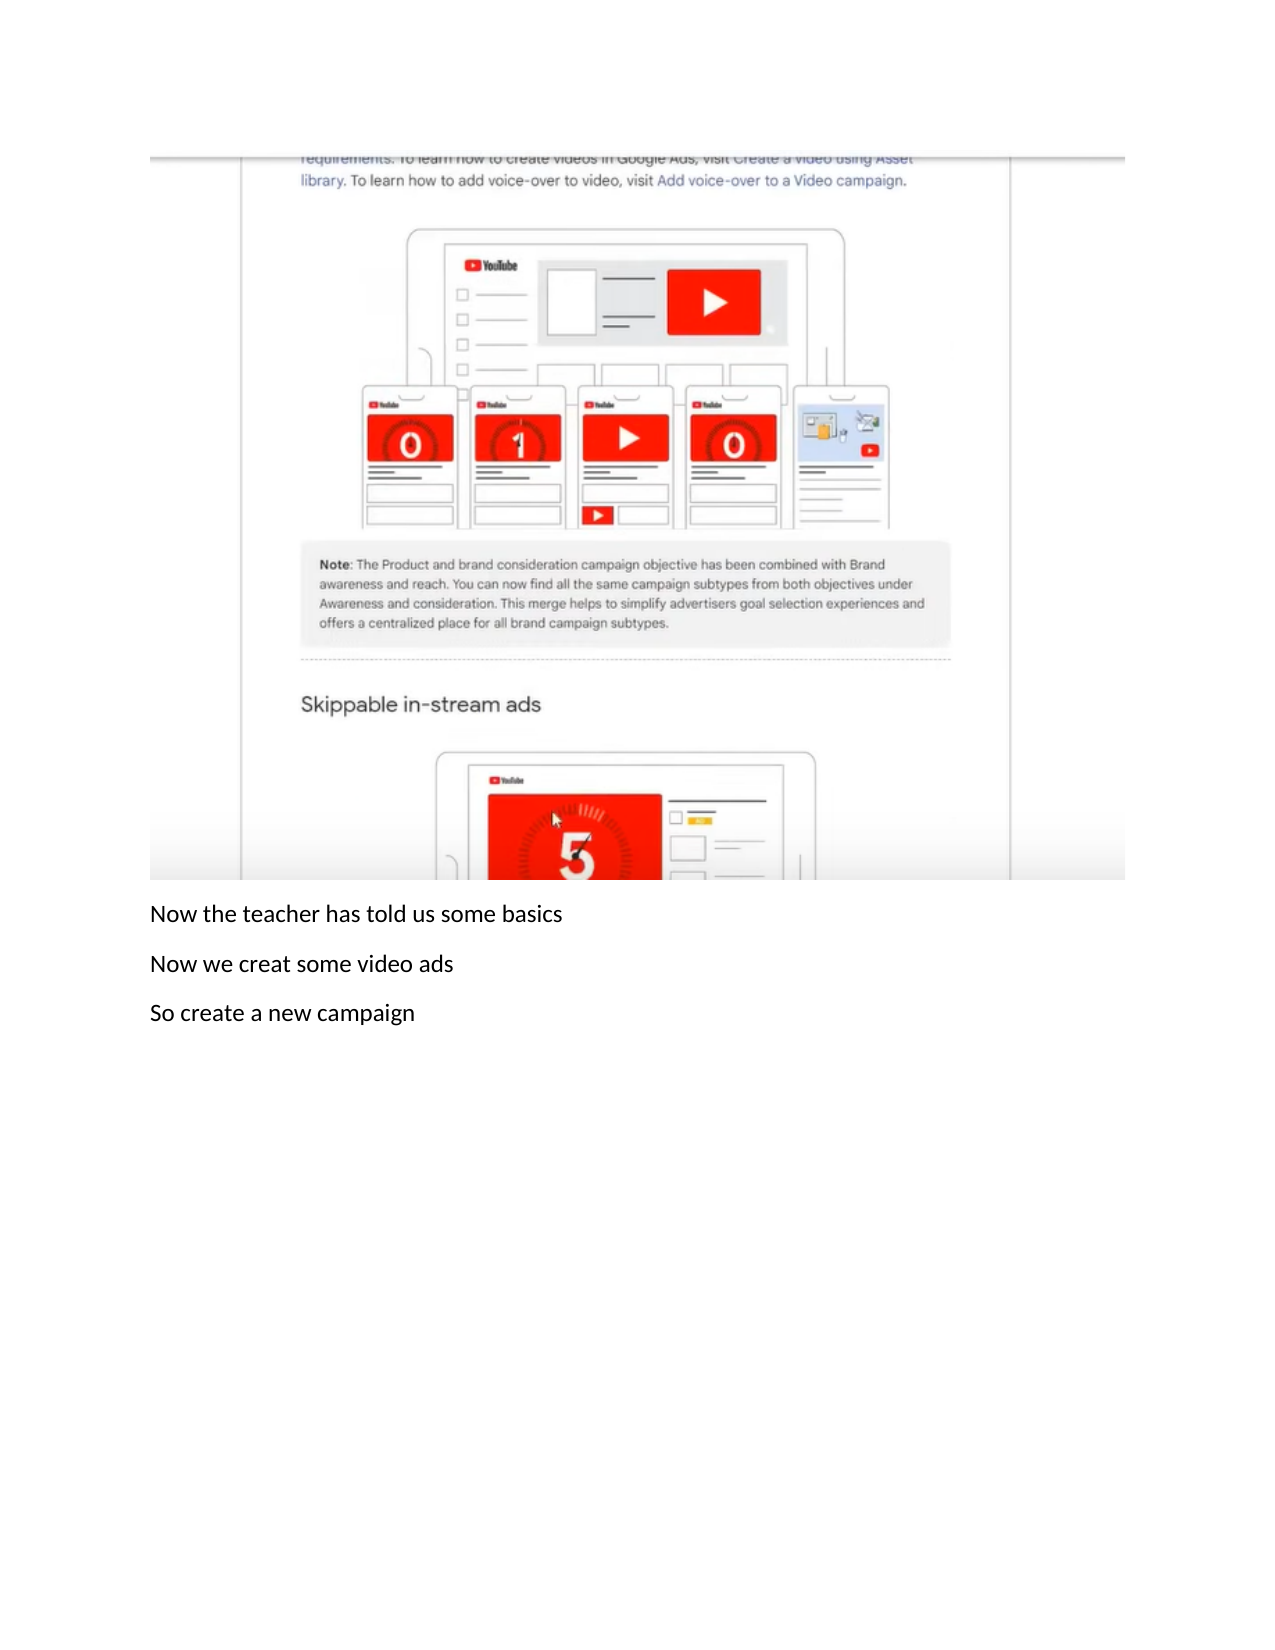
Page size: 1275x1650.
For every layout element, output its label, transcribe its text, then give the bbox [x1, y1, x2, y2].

text Now the teacher has told us some basics [150, 898, 1125, 929]
picture [150, 150, 1125, 880]
text Now we creat some video ads [150, 948, 1125, 978]
text So create a new campaign [150, 997, 1125, 1028]
